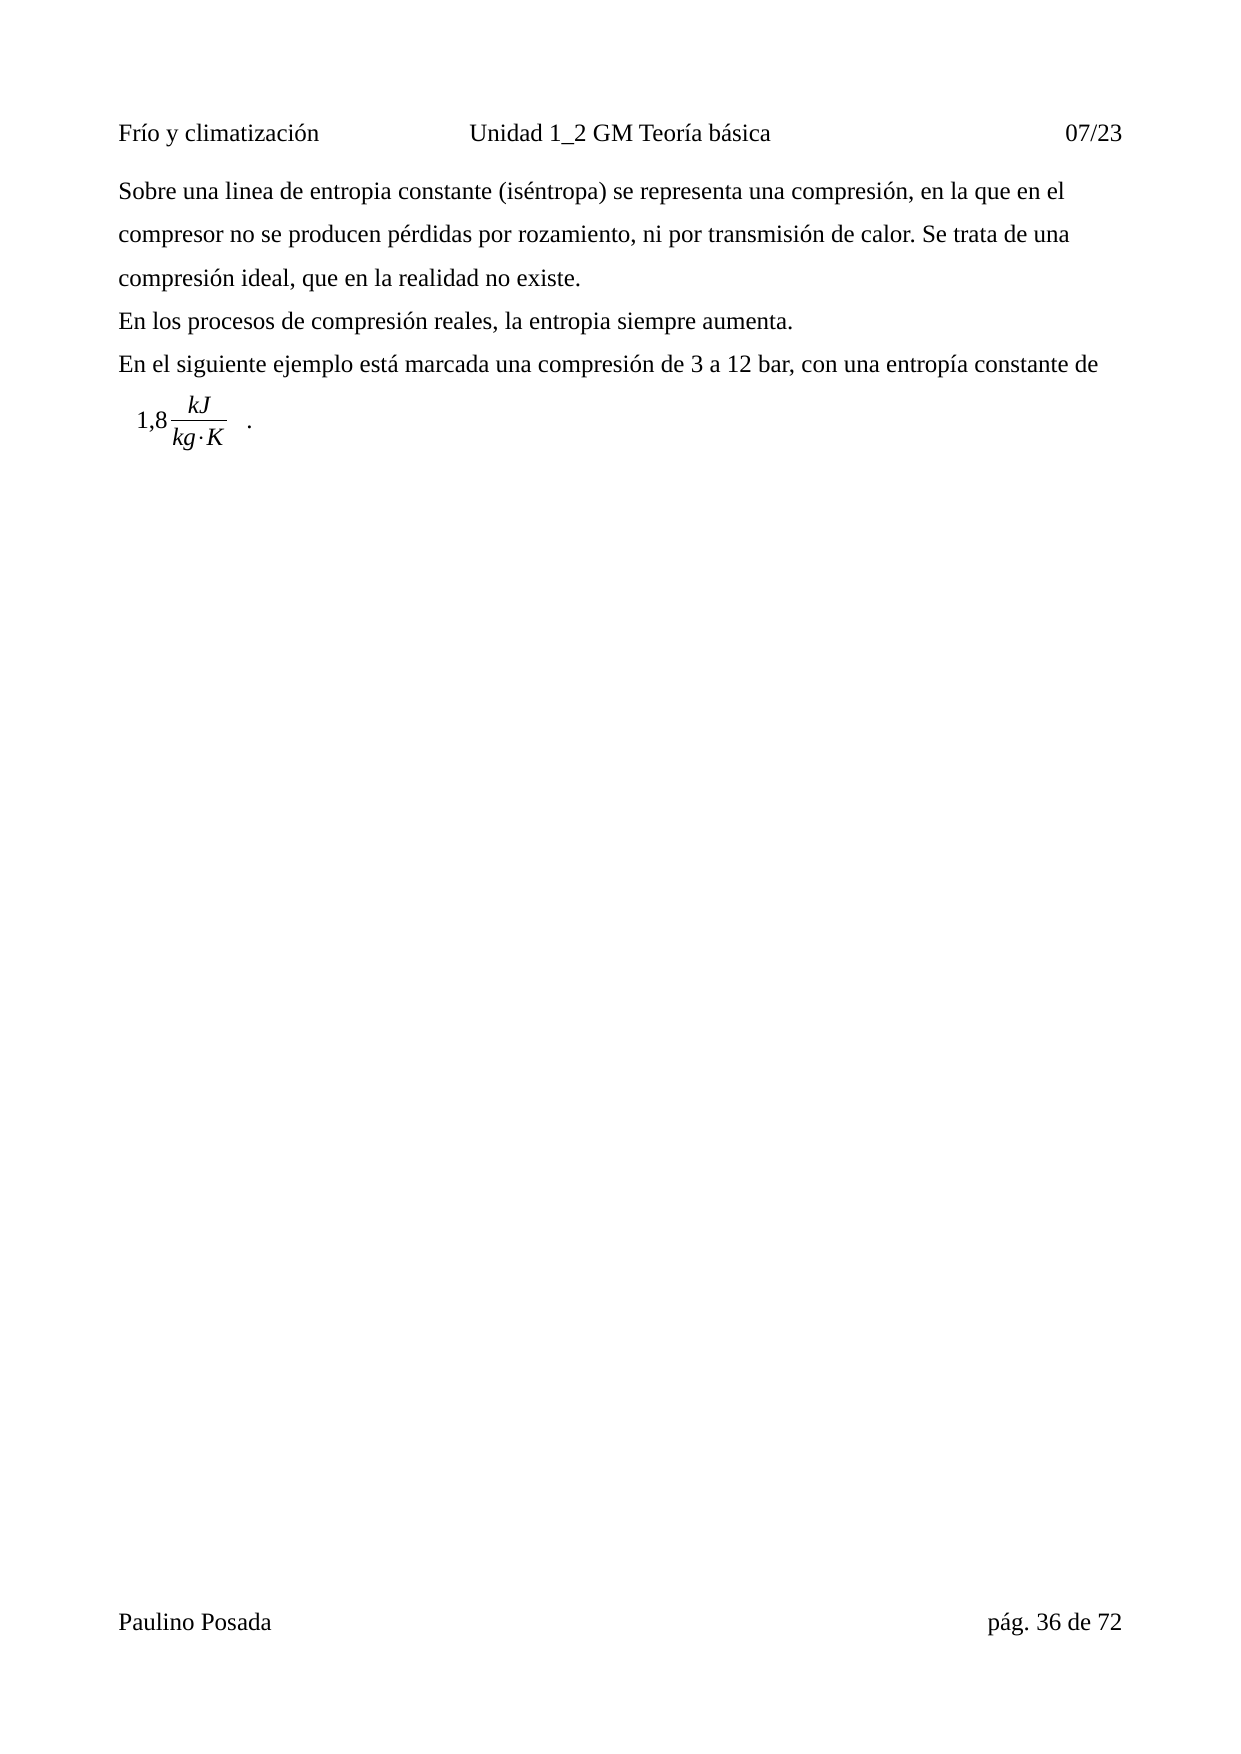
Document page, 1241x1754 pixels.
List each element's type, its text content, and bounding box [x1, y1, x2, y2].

text Sobre una linea de entropia constante (iséntropa) se representa una compresión, en la que en el compresor no se producen pérdidas por rozamiento, ni por transmisión de calor. Se trata de una compresión ideal, que en la realidad no existe. [118, 176, 1122, 291]
text En los procesos de compresión reales, la entropia siempre aumenta. [118, 306, 1122, 334]
text En el siguiente ejemplo está marcada una compresión de 3 a 12 bar, con una entropía constante de . [118, 349, 1122, 451]
